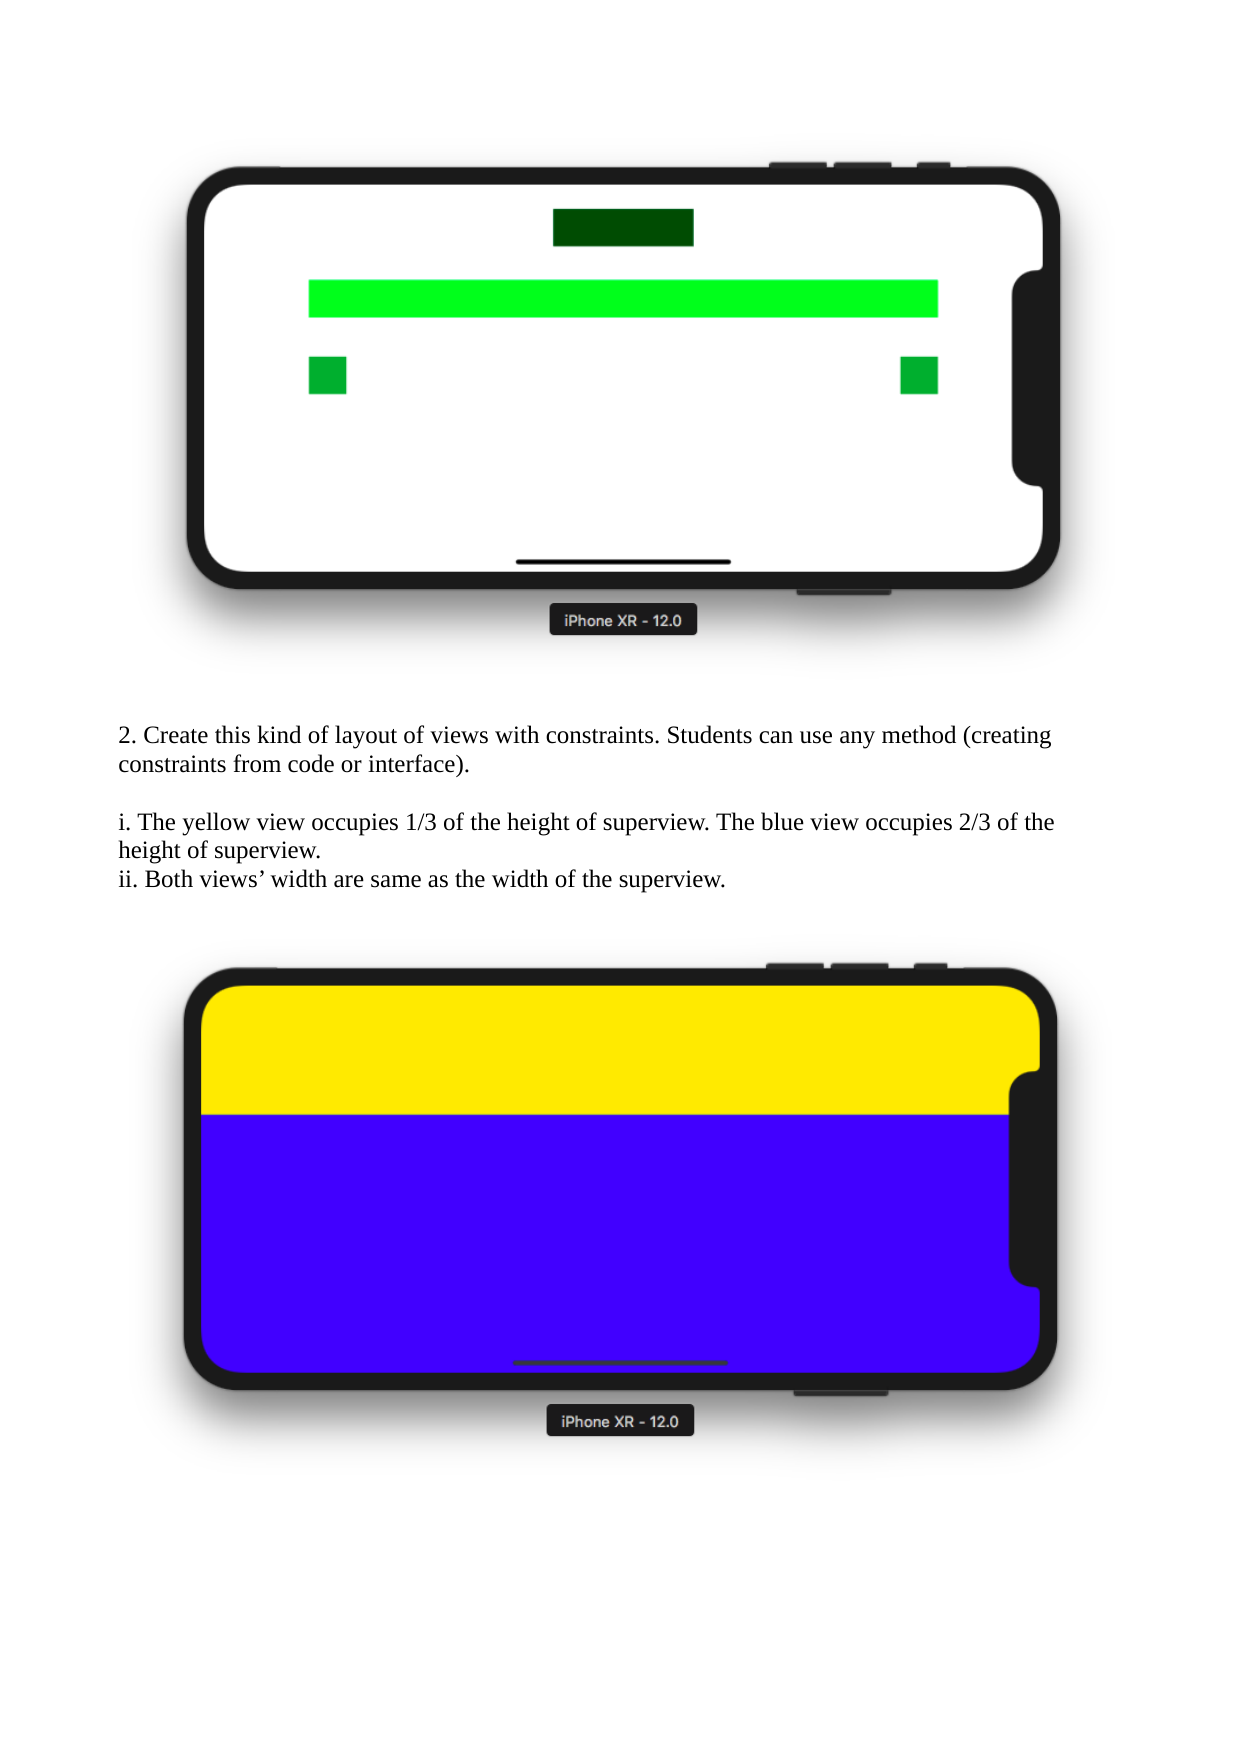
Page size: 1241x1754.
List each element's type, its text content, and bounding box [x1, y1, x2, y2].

picture [118, 921, 1123, 1493]
text i. The yellow view occupies 1/3 of the height of superview. The blue view occupies 2/3 of the height of superview. [118, 807, 1122, 864]
picture [121, 120, 1126, 692]
text ii. Both views’ width are same as the width of the superview. [118, 864, 1122, 893]
text 2. Create this kind of layout of views with constraints. Students can use any method (creating constraints from code or interface). [118, 720, 1122, 778]
